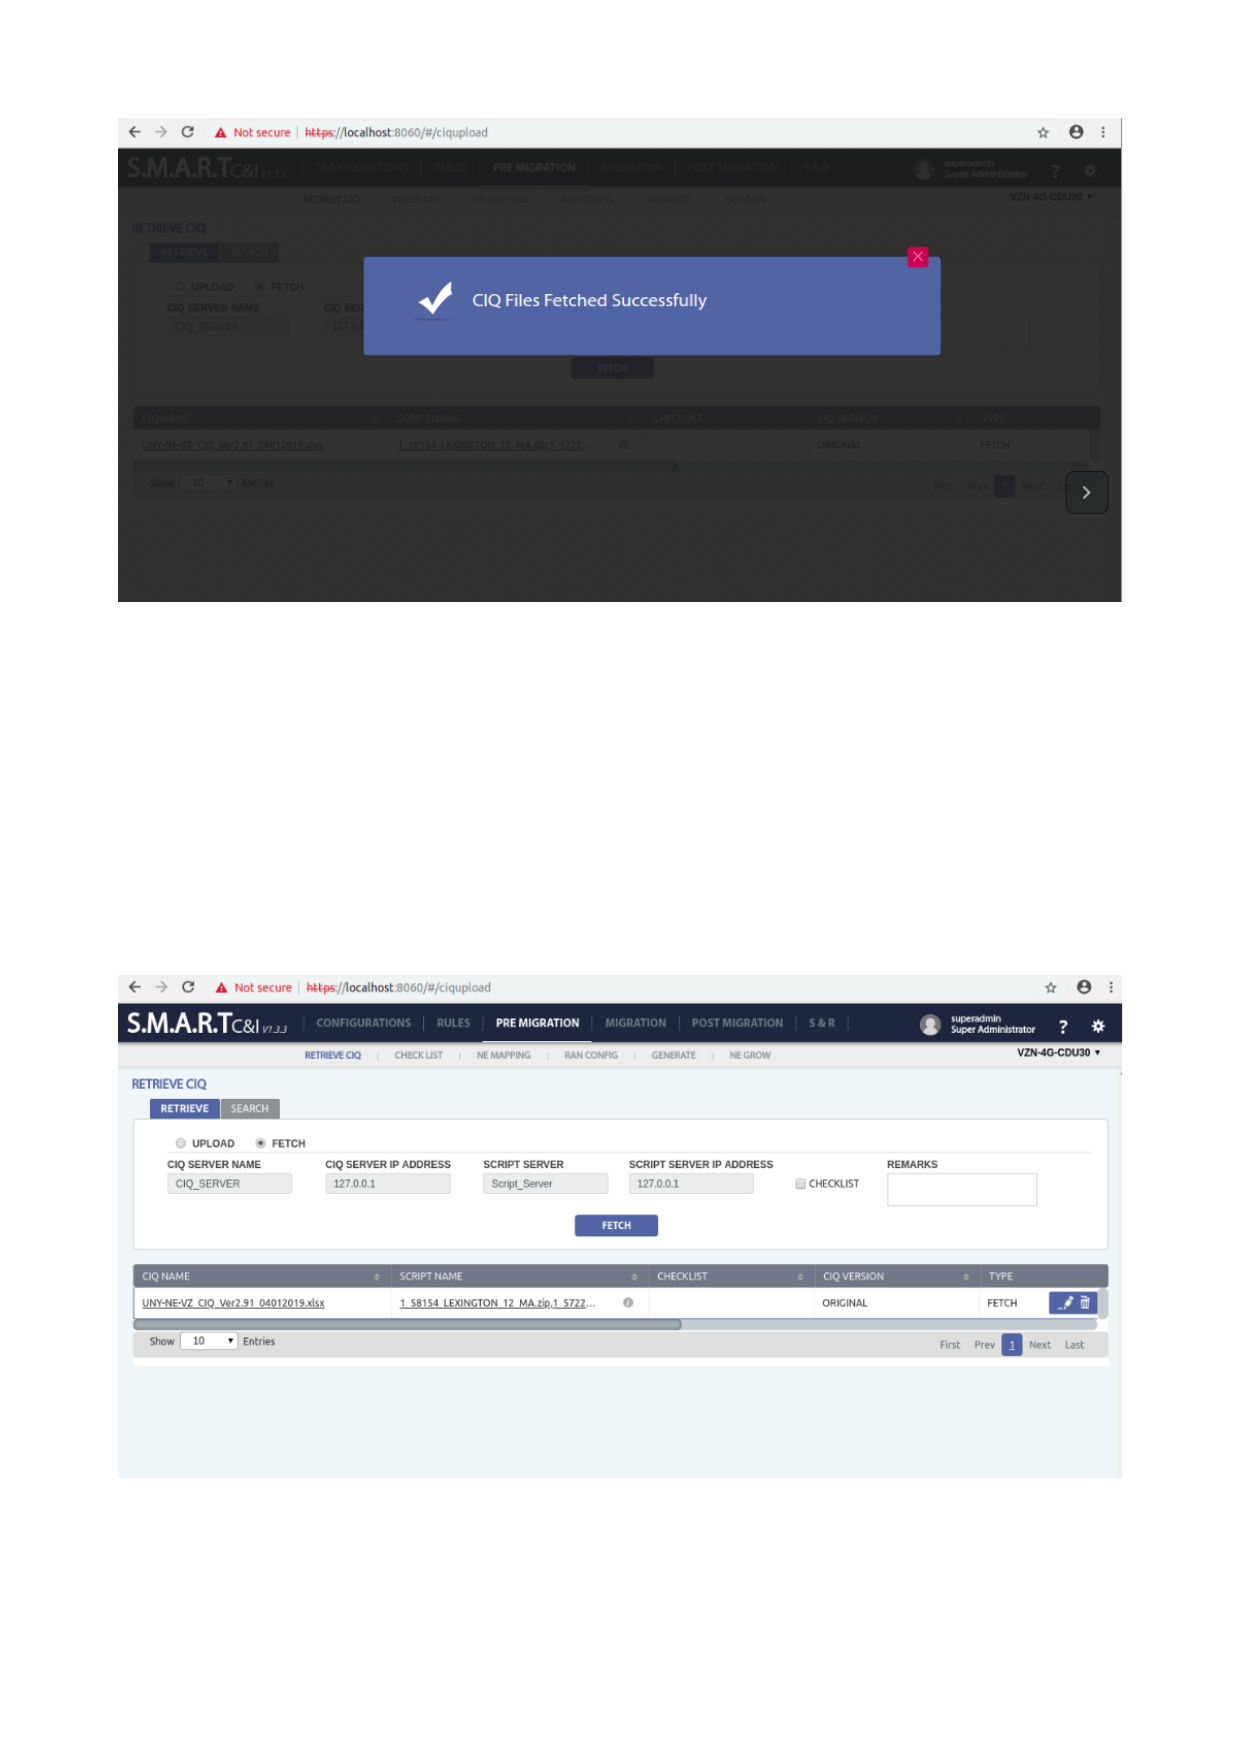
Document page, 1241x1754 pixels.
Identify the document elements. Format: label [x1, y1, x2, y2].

picture [118, 975, 1123, 1478]
picture [118, 118, 1123, 602]
